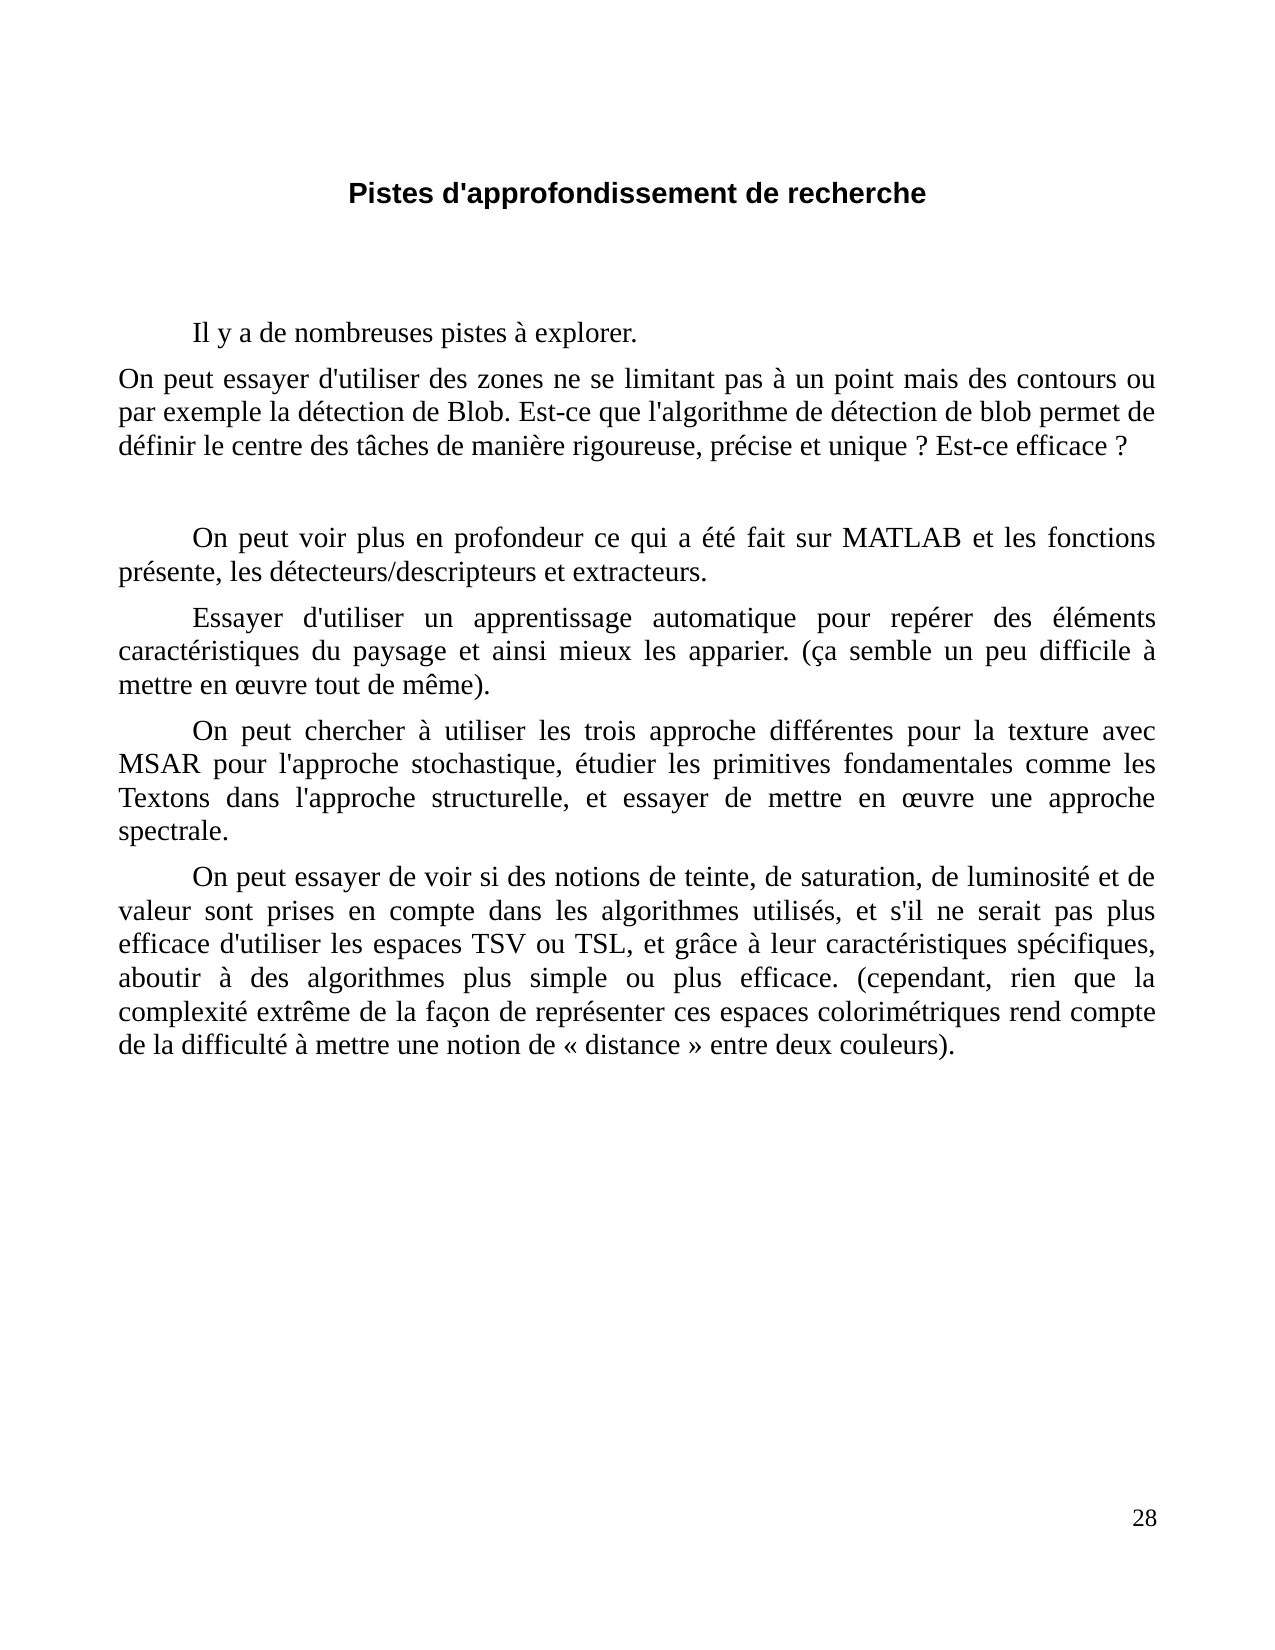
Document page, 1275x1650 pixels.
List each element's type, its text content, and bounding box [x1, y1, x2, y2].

text On peut voir plus en profondeur ce qui a été fait sur MATLAB et les fonctions présente, les détecteurs/descripteurs et extracteurs. [118, 520, 1157, 587]
text On peut essayer d'utiliser des zones ne se limitant pas à un point mais des contours ou par exemple la détection de Blob. Est-ce que l'algorithme de détection de blob permet de définir le centre des tâches de manière rigoureuse, précise et unique ? Est-ce efficace ? [118, 361, 1157, 462]
text On peut chercher à utiliser les trois approche différentes pour la texture avec MSAR pour l'approche stochastique, étudier les primitives fondamentales comme les Textons dans l'approche structurelle, et essayer de mettre en œuvre une approche spectrale. [118, 713, 1157, 847]
text Il y a de nombreuses pistes à explorer. [118, 315, 1157, 348]
subtitle Pistes d'approfondissement de recherche [118, 176, 1157, 210]
text On peut essayer de voir si des notions de teinte, de saturation, de luminosité et de valeur sont prises en compte dans les algorithmes utilisés, et s'il ne serait pas plus efficace d'utiliser les espaces TSV ou TSL, et grâce à leur caractéristiques spécifiques, aboutir à des algorithmes plus simple ou plus efficace. (cependant, rien que la complexité extrême de la façon de représenter ces espaces colorimétriques rend compte de la difficulté à mettre une notion de « distance » entre deux couleurs). [118, 859, 1157, 1061]
text Essayer d'utiliser un apprentissage automatique pour repérer des éléments caractéristiques du paysage et ainsi mieux les apparier. (ça semble un peu difficile à mettre en œuvre tout de même). [118, 600, 1157, 700]
